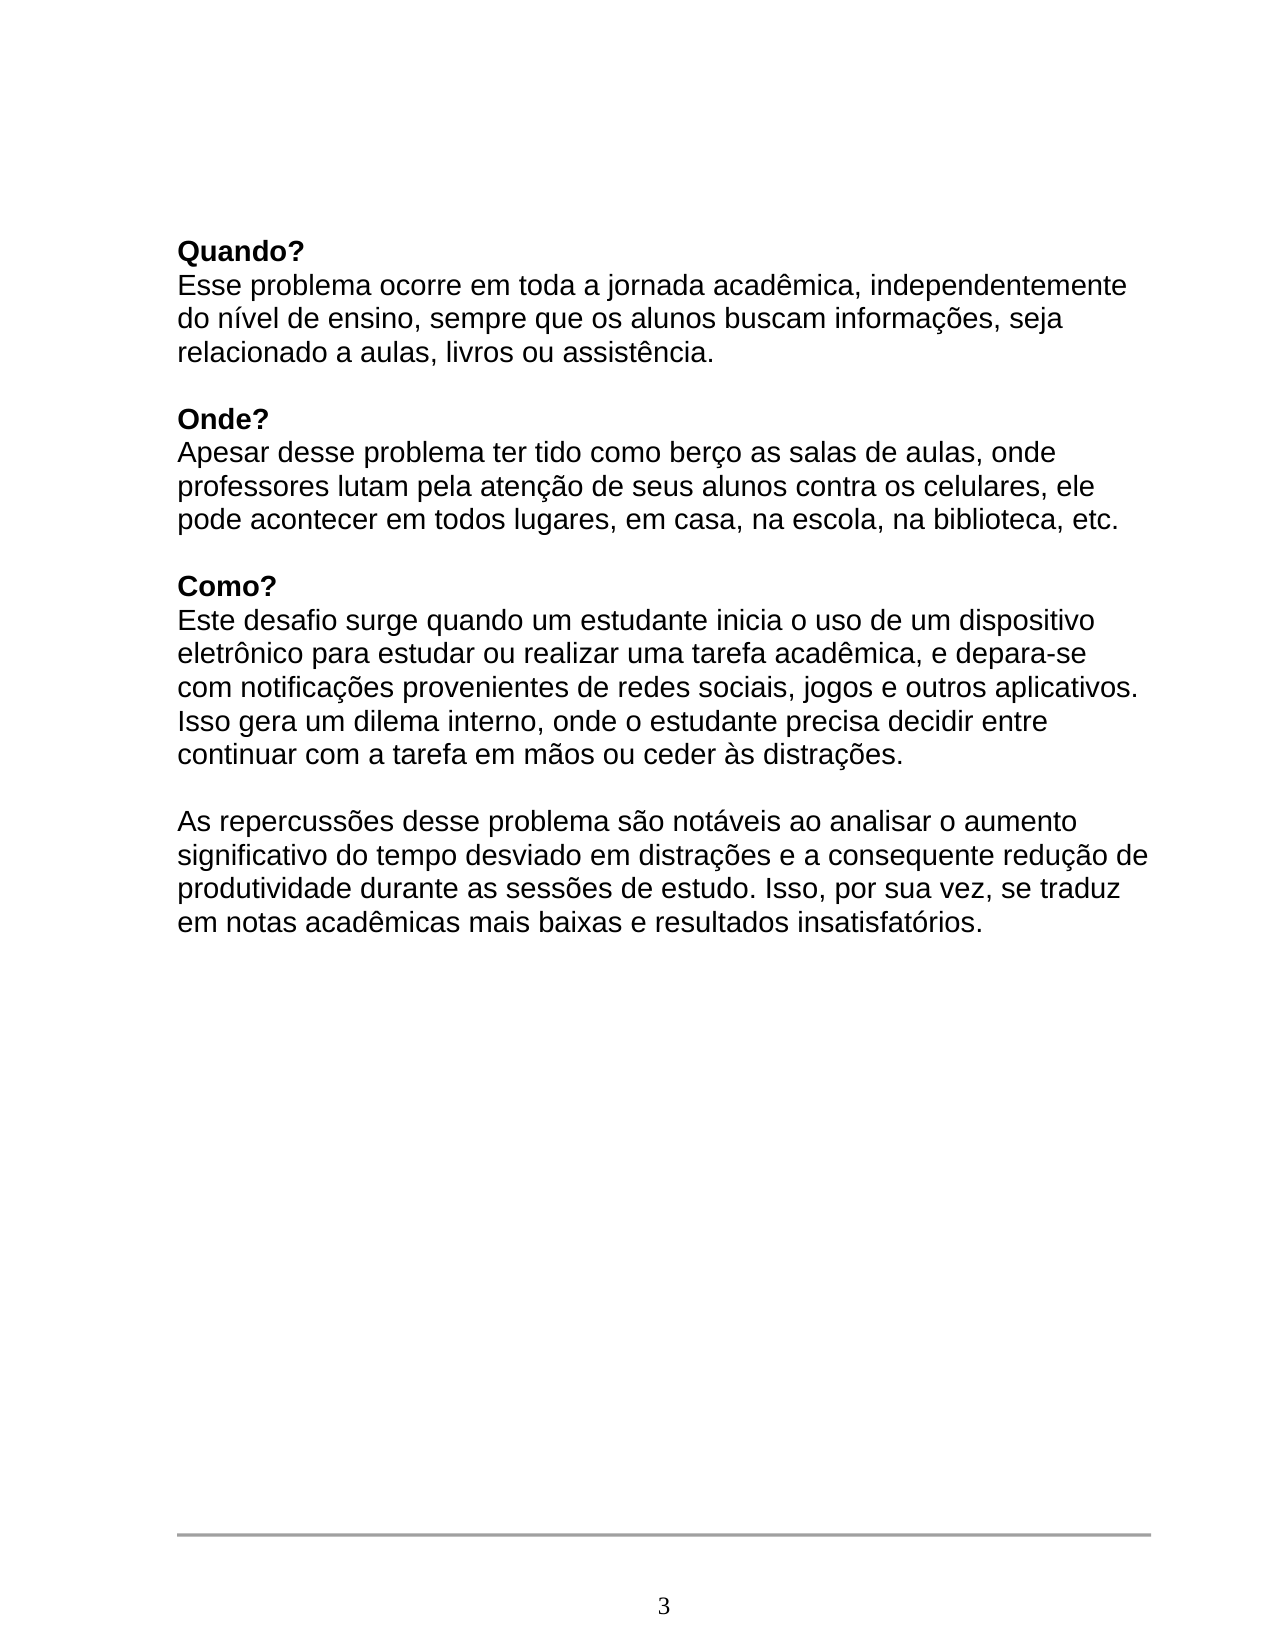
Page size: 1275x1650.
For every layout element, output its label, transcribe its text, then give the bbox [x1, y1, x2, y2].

text As repercussões desse problema são notáveis ao analisar o aumento significativo do tempo desviado em distrações e a consequente redução de produtividade durante as sessões de estudo. Isso, por sua vez, se traduz em notas acadêmicas mais baixas e resultados insatisfatórios. [177, 804, 1151, 938]
text Este desafio surge quando um estudante inicia o uso de um dispositivo eletrônico para estudar ou realizar uma tarefa acadêmica, e depara-se com notificações provenientes de redes sociais, jogos e outros aplicativos. Isso gera um dilema interno, onde o estudante precisa decidir entre continuar com a tarefa em mãos ou ceder às distrações. [177, 603, 1151, 771]
text Apesar desse problema ter tido como berço as salas de aulas, onde professores lutam pela atenção de seus alunos contra os celulares, ele pode acontecer em todos lugares, em casa, na escola, na biblioteca, etc. [177, 435, 1151, 536]
text Quando? [177, 234, 1151, 268]
text Esse problema ocorre em toda a jornada acadêmica, independentemente do nível de ensino, sempre que os alunos buscam informações, seja relacionado a aulas, livros ou assistência. [177, 268, 1151, 368]
text Onde? [177, 402, 1151, 435]
text Como? [177, 569, 1151, 603]
